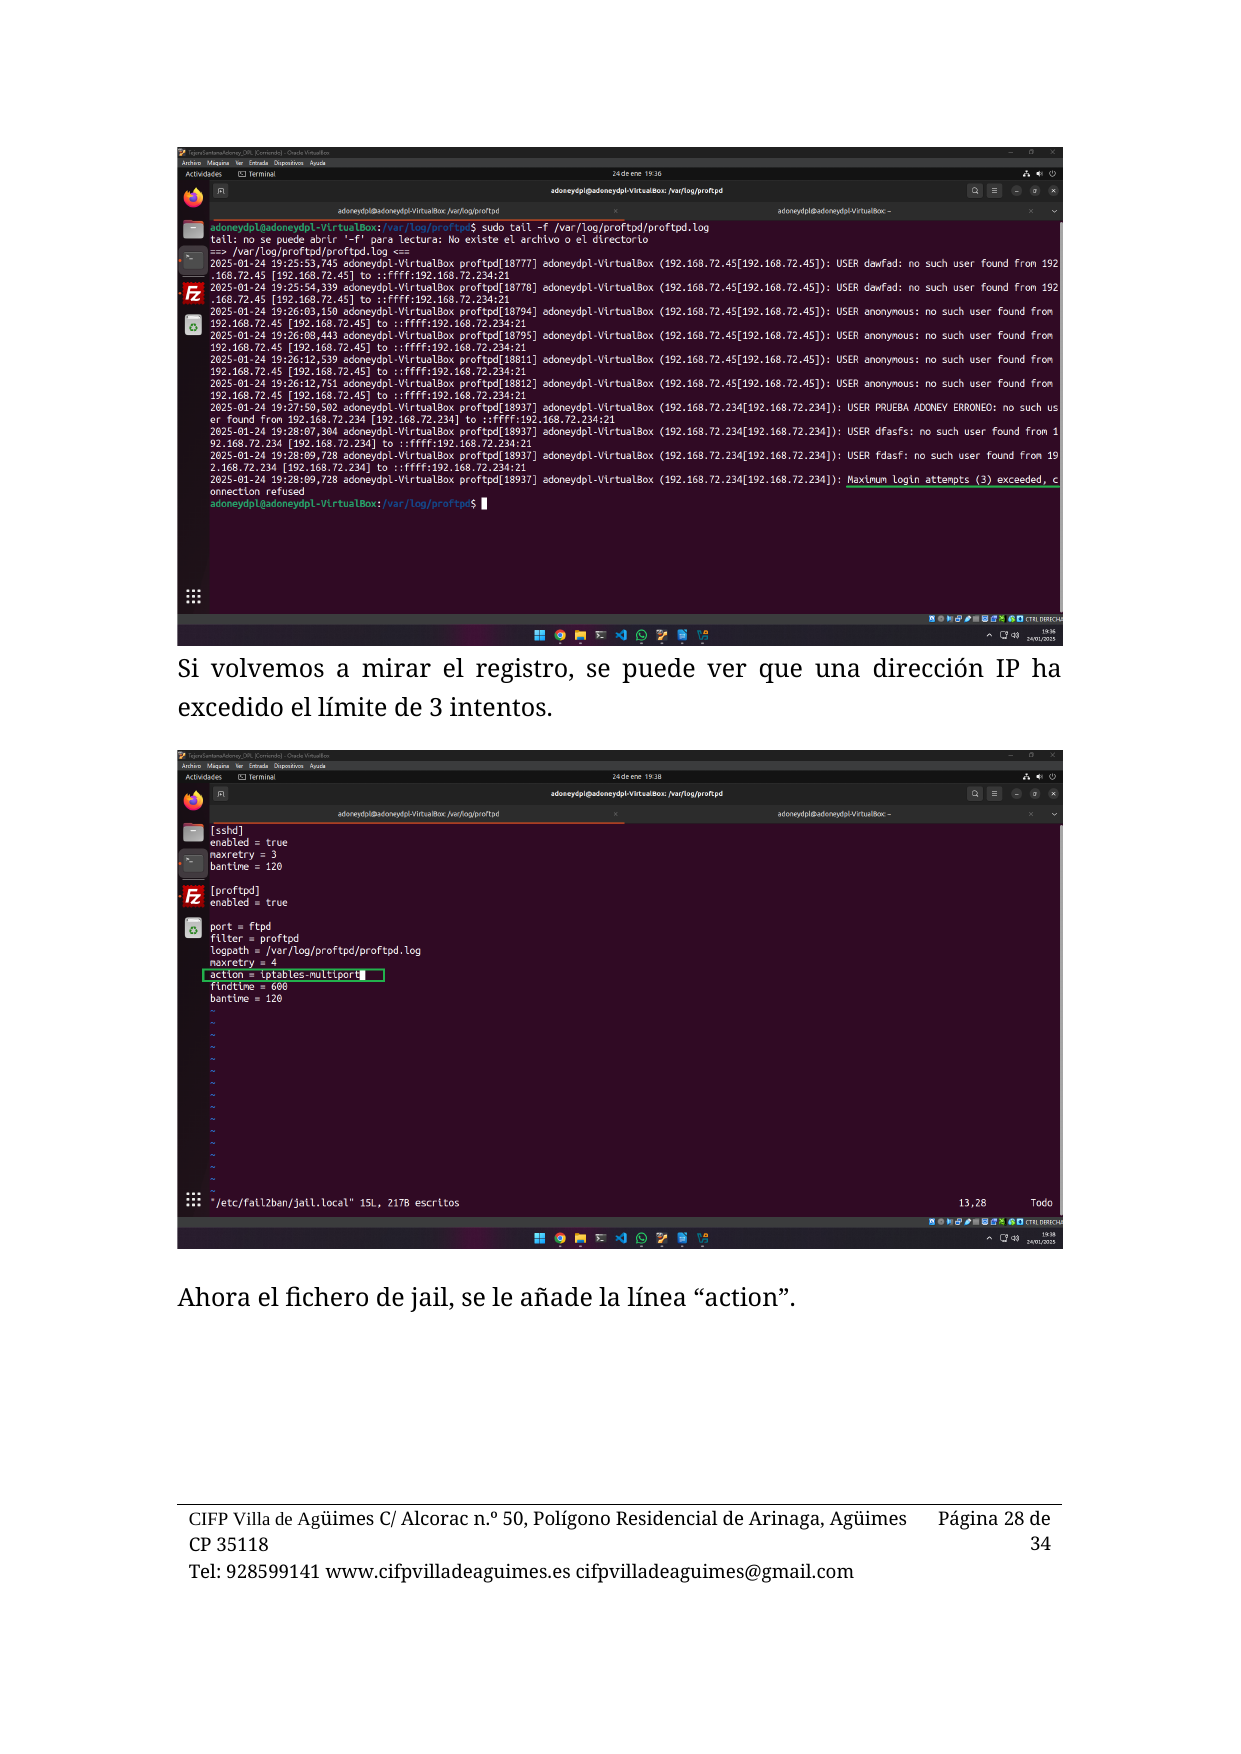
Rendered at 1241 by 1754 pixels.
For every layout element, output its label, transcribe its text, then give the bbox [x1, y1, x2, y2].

text Si volvemos a mirar el registro, se puede ver que una dirección IP ha excedido el límite de 3 intentos. [177, 646, 1063, 724]
picture [177, 750, 1063, 1249]
picture [177, 147, 1063, 646]
text Ahora el fichero de jail, se le añade la línea “action”. [177, 1249, 1063, 1313]
